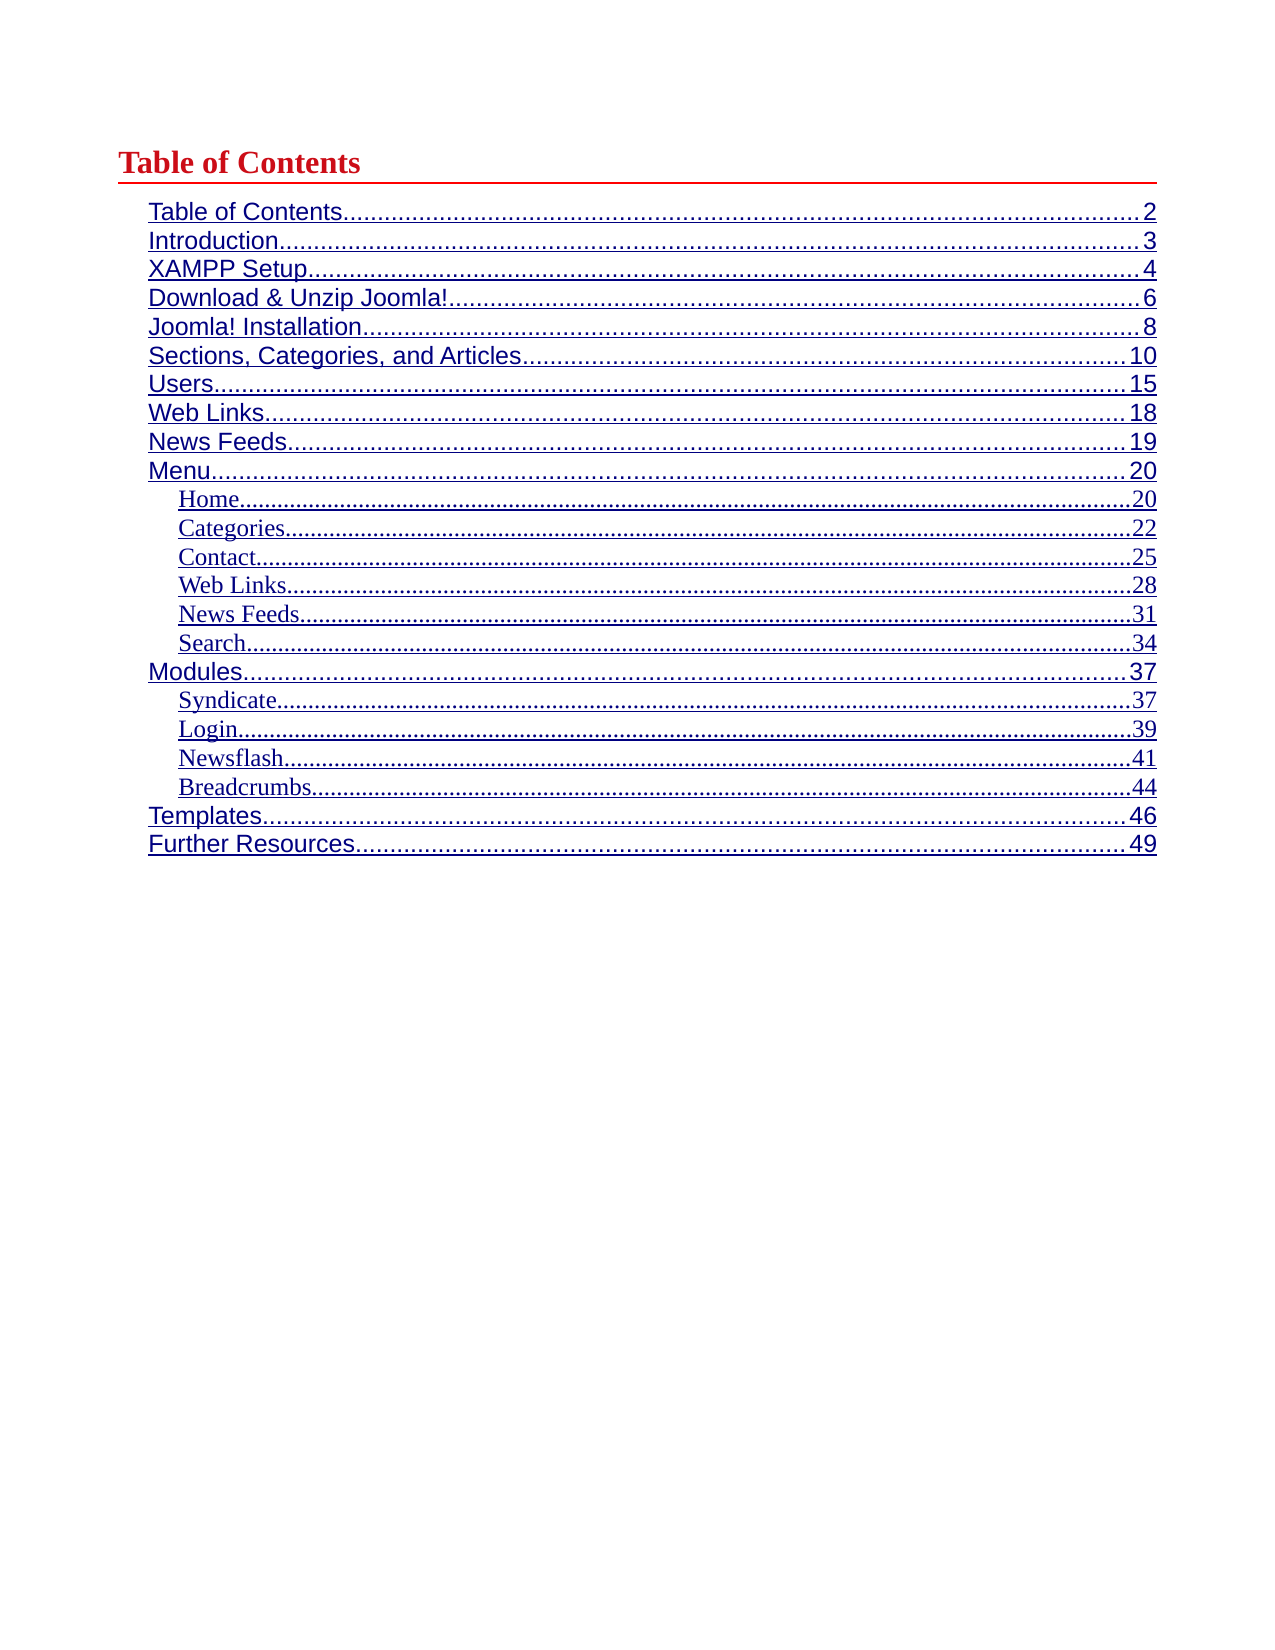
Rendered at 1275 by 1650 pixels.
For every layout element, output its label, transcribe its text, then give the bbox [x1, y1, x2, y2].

text Login 39 [178, 714, 1157, 739]
text Table of Contents 2 [148, 197, 1157, 222]
subtitle Table of Contents [118, 143, 1157, 182]
text Joomla! Installation 8 [148, 312, 1157, 337]
text Breadcrumbs 44 [178, 772, 1157, 797]
text Modules 37 [148, 657, 1157, 682]
text Templates 46 [148, 801, 1157, 826]
text Search 34 [178, 628, 1157, 653]
text Users 15 [148, 369, 1157, 394]
text XAMPP Setup 4 [148, 254, 1157, 279]
text Introduction 3 [148, 226, 1157, 251]
text Download & Unzip Joomla! 6 [148, 283, 1157, 308]
text News Feeds 31 [178, 599, 1157, 624]
text Web Links 28 [178, 571, 1157, 596]
text Home 20 [178, 484, 1157, 509]
text Contact 25 [178, 542, 1157, 567]
text Menu 20 [148, 456, 1157, 481]
text Categories 22 [178, 513, 1157, 538]
text Syndicate 37 [178, 686, 1157, 711]
text Further Resources 49 [148, 829, 1157, 854]
text Newsflash 41 [178, 743, 1157, 768]
text Sections, Categories, and Articles 10 [148, 341, 1157, 366]
text News Feeds 19 [148, 427, 1157, 452]
text Web Links 18 [148, 398, 1157, 423]
